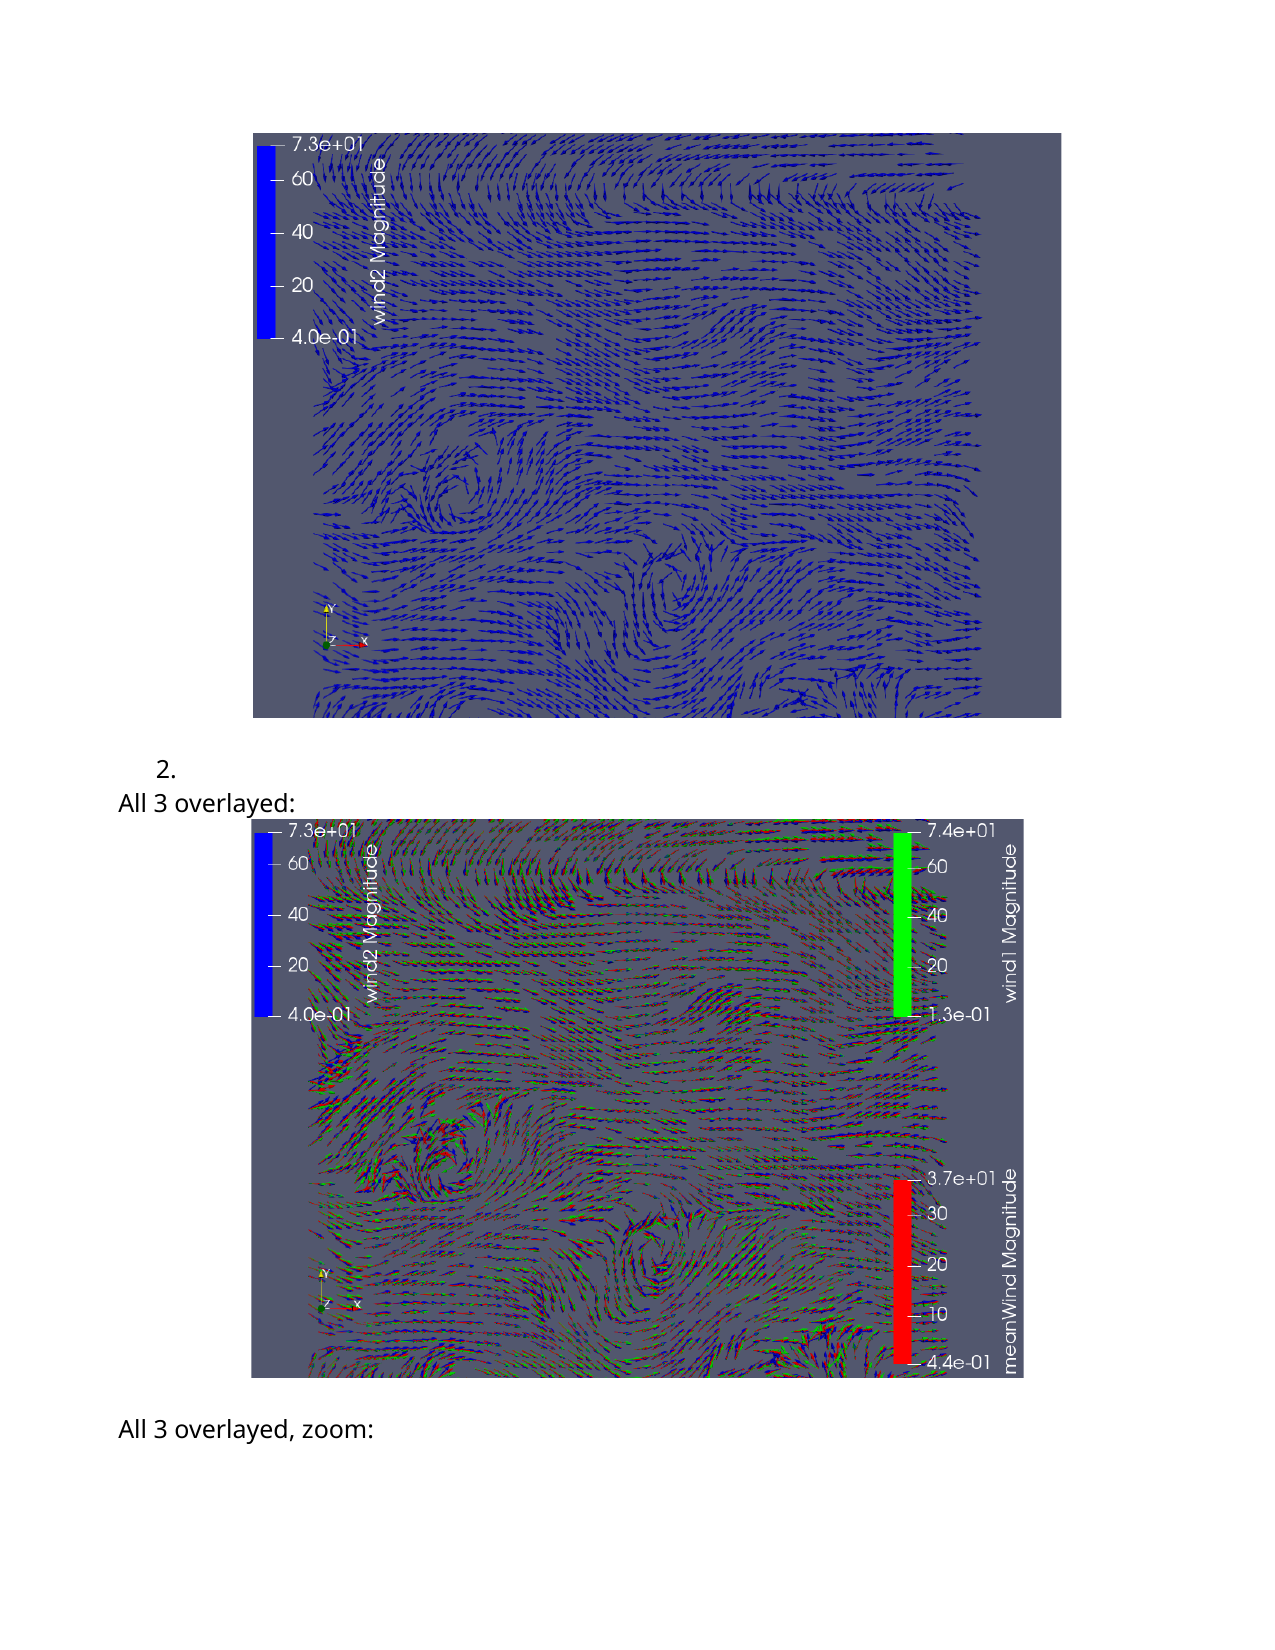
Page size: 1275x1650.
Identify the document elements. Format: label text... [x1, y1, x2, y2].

picture [251, 819, 1024, 1378]
picture [253, 133, 1062, 718]
text All 3 overlayed: [118, 785, 1157, 819]
text All 3 overlayed, zoom: [118, 1412, 1157, 1446]
